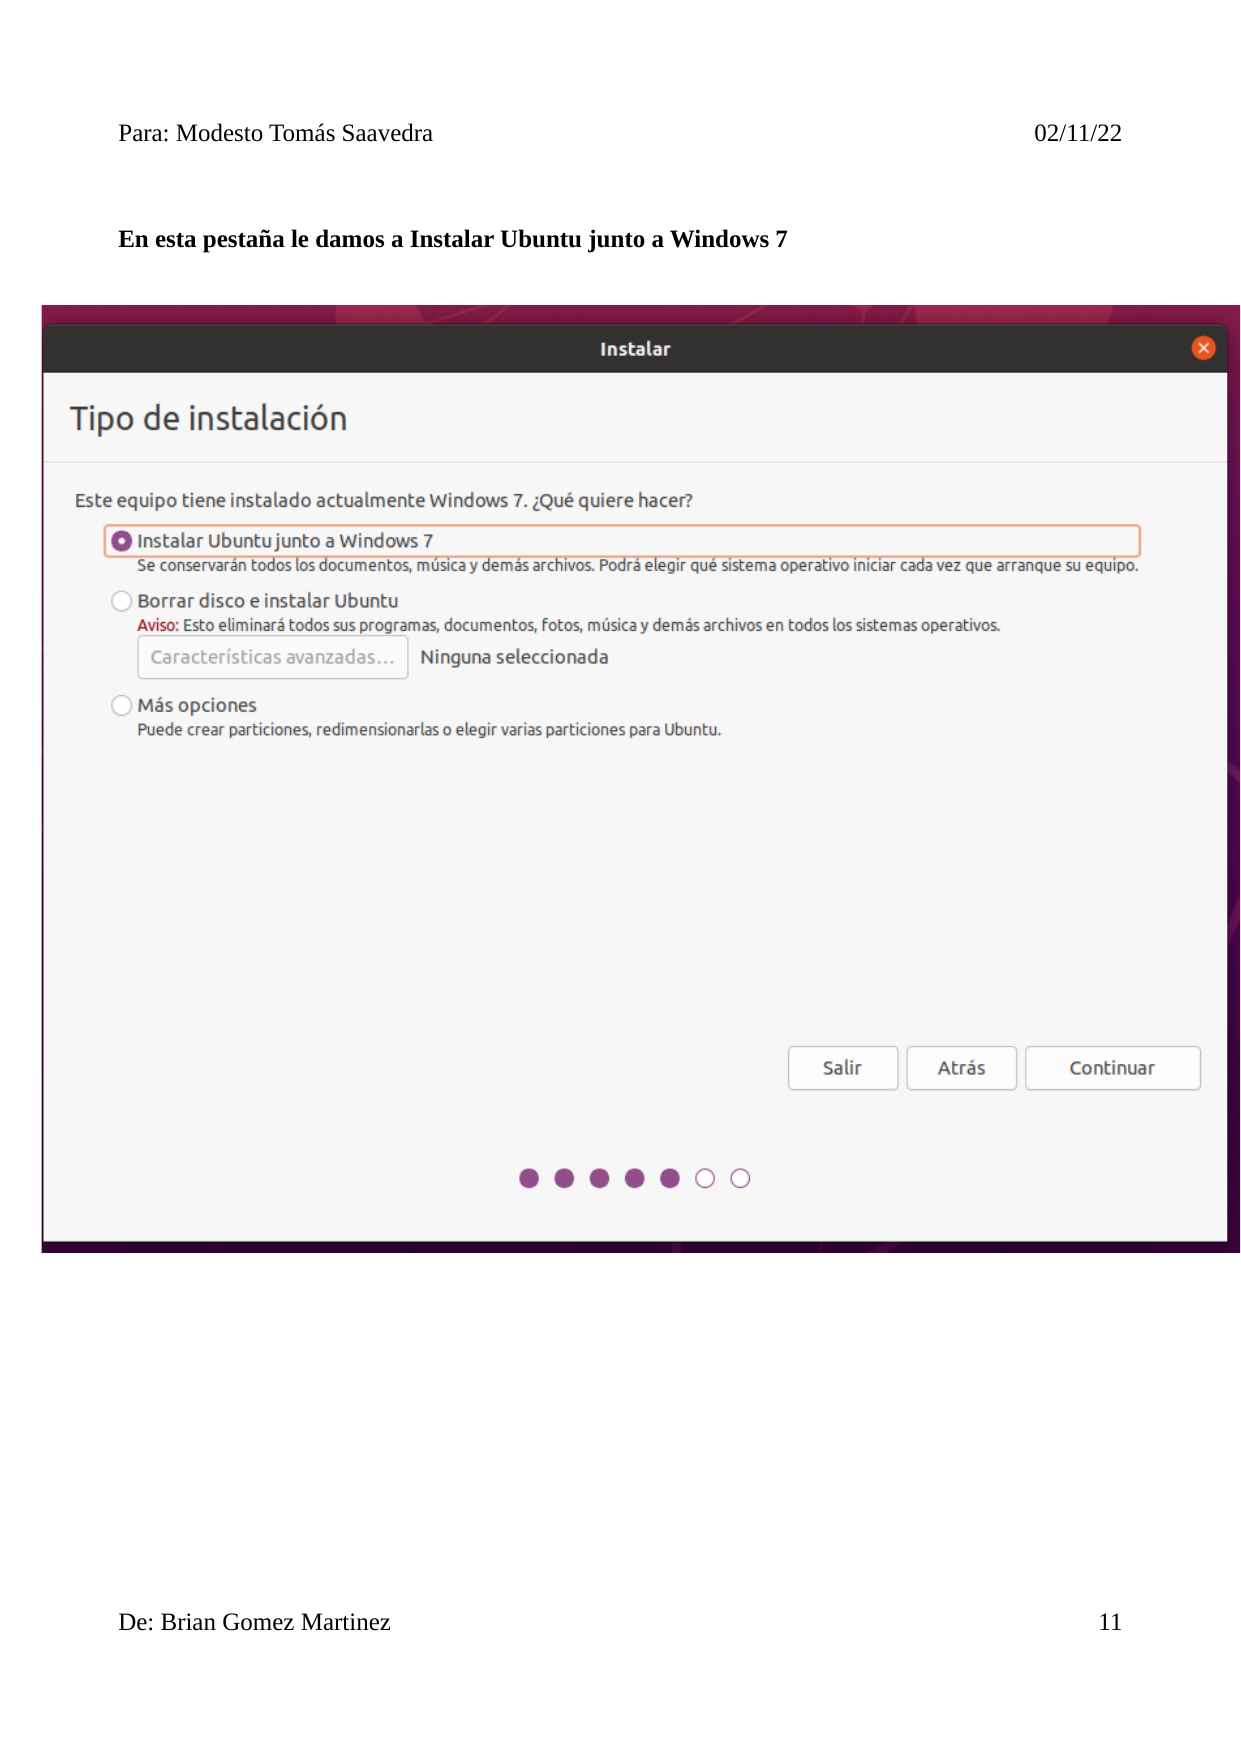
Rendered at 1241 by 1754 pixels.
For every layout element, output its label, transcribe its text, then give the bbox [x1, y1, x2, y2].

text En esta pestaña le damos a Instalar Ubuntu junto a Windows 7 [118, 224, 1122, 253]
picture [41, 305, 1241, 1253]
